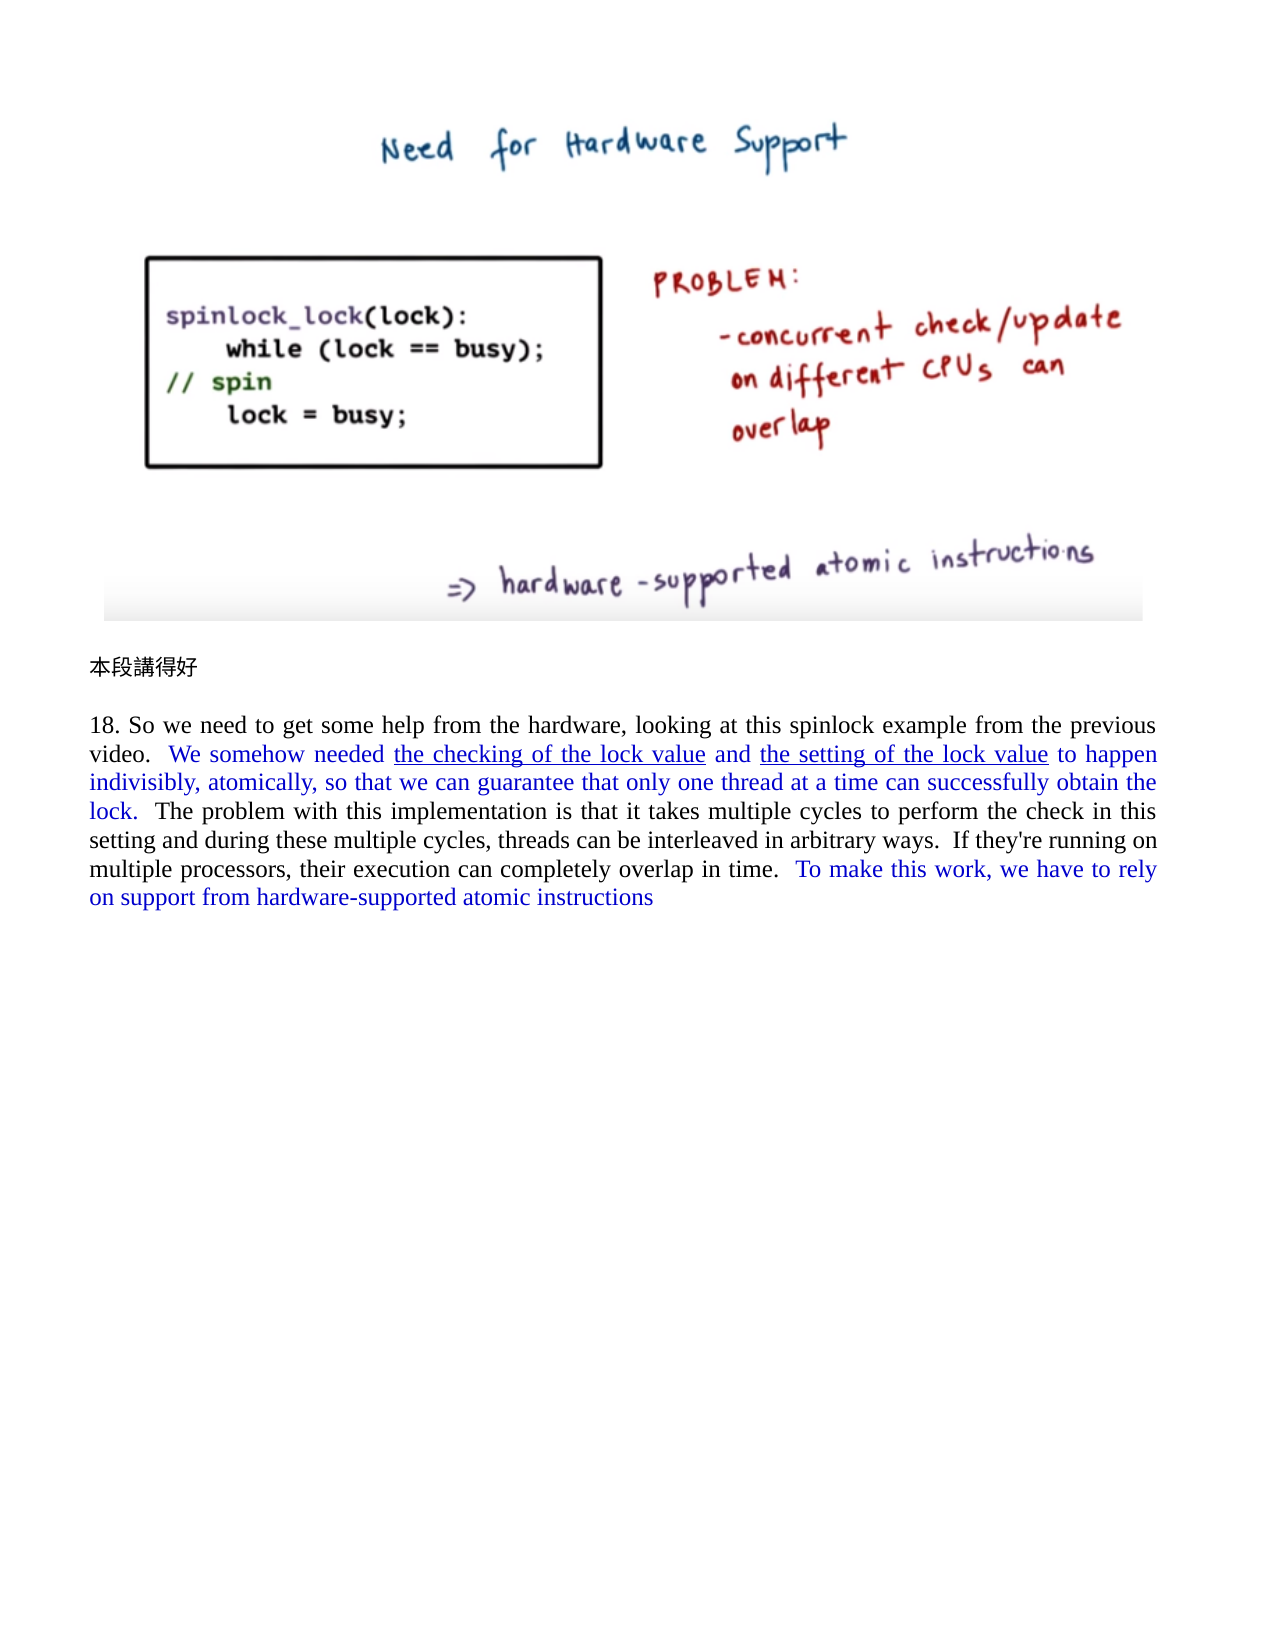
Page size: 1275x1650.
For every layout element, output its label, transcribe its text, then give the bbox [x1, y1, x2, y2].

text 本段講得好 [89, 649, 1158, 681]
picture [104, 118, 1143, 621]
text 18. So we need to get some help from the hardware, looking at this spinlock example from the previous video. We somehow needed the checking of the lock value and the setting of the lock value to happen indivisibly, atomically, so that we can guarantee that only one thread at a time can successfully obtain the lock. The problem with this implementation is that it takes multiple cycles to perform the check in this setting and during these multiple cycles, threads can be interleaved in arbitrary ways. If they're running on multiple processors, their execution can completely overlap in time. To make this work, we have to rely on support from hardware-supported atomic instructions [89, 710, 1158, 911]
